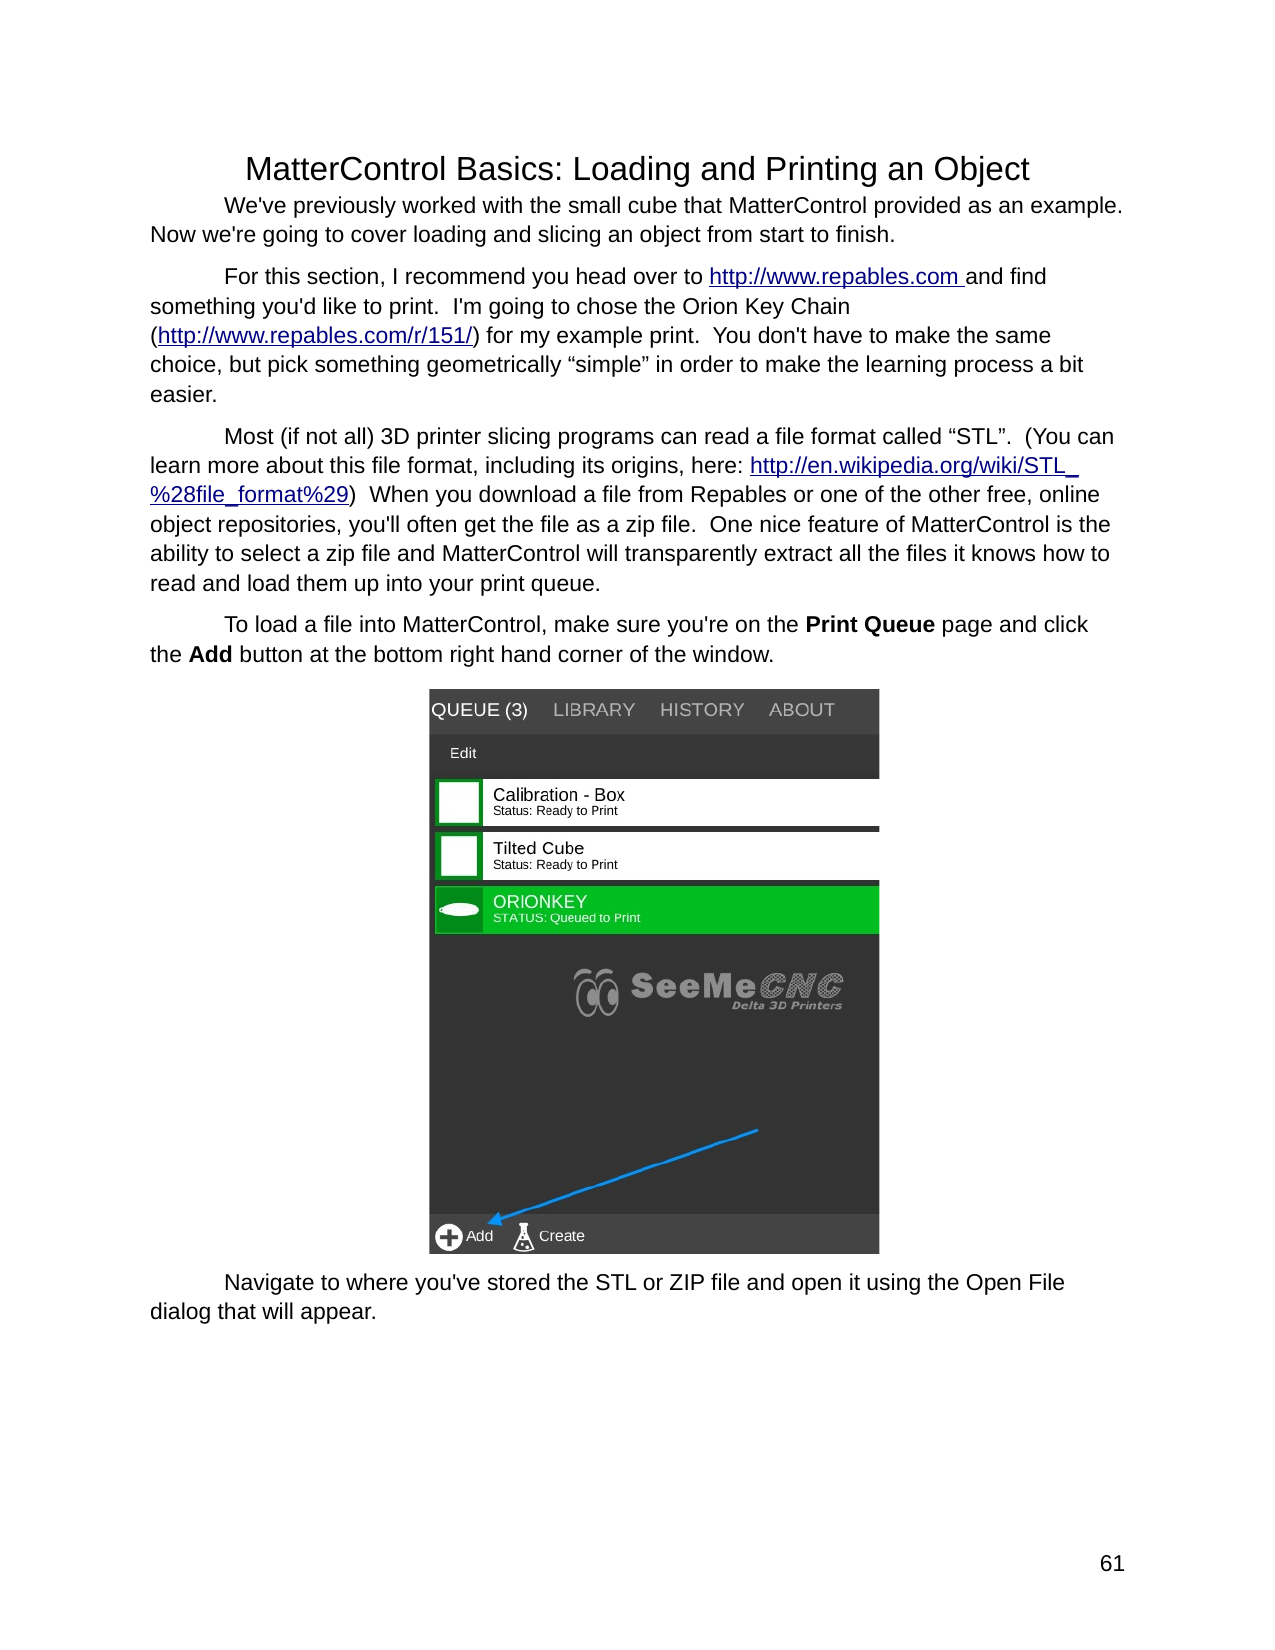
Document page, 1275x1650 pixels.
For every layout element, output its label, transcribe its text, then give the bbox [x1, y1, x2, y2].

text Navigate to where you've stored the STL or ZIP file and open it using the Open File dialog that will appear. [150, 1270, 1125, 1325]
subtitle MatterControl Basics: Loading and Printing an Object [150, 150, 1125, 187]
text Most (if not all) 3D printer slicing programs can read a file format called “STL”. (You can learn more about this file format, including its origins, here: http://en.wikipedia.org/wiki/STL_%28file_format%29) When you download a file from Repables or one of the other free, online object repositories, you'll often get the file as a zip file. One nice feature of MatterControl is the ability to select a zip file and MatterControl will transparently extract all the files it knows how to read and load them up into your print queue. [150, 423, 1125, 596]
picture [429, 689, 880, 1254]
text To load a file into MatterControl, make sure you're on the Print Queue page and click the Add button at the bottom right hand corner of the window. [150, 612, 1125, 667]
text For this section, I recommend you head over to http://www.repables.com and find something you'd like to print. I'm going to chose the Orion Key Chain (http://www.repables.com/r/151/) for my example print. You don't have to make the same choice, but pick something geometrically “simple” in order to make the learning process a bit easier. [150, 264, 1125, 407]
text We've previously worked with the small cube that MatterControl provided as an example. Now we're going to cover loading and slicing an object from start to finish. [150, 193, 1125, 248]
